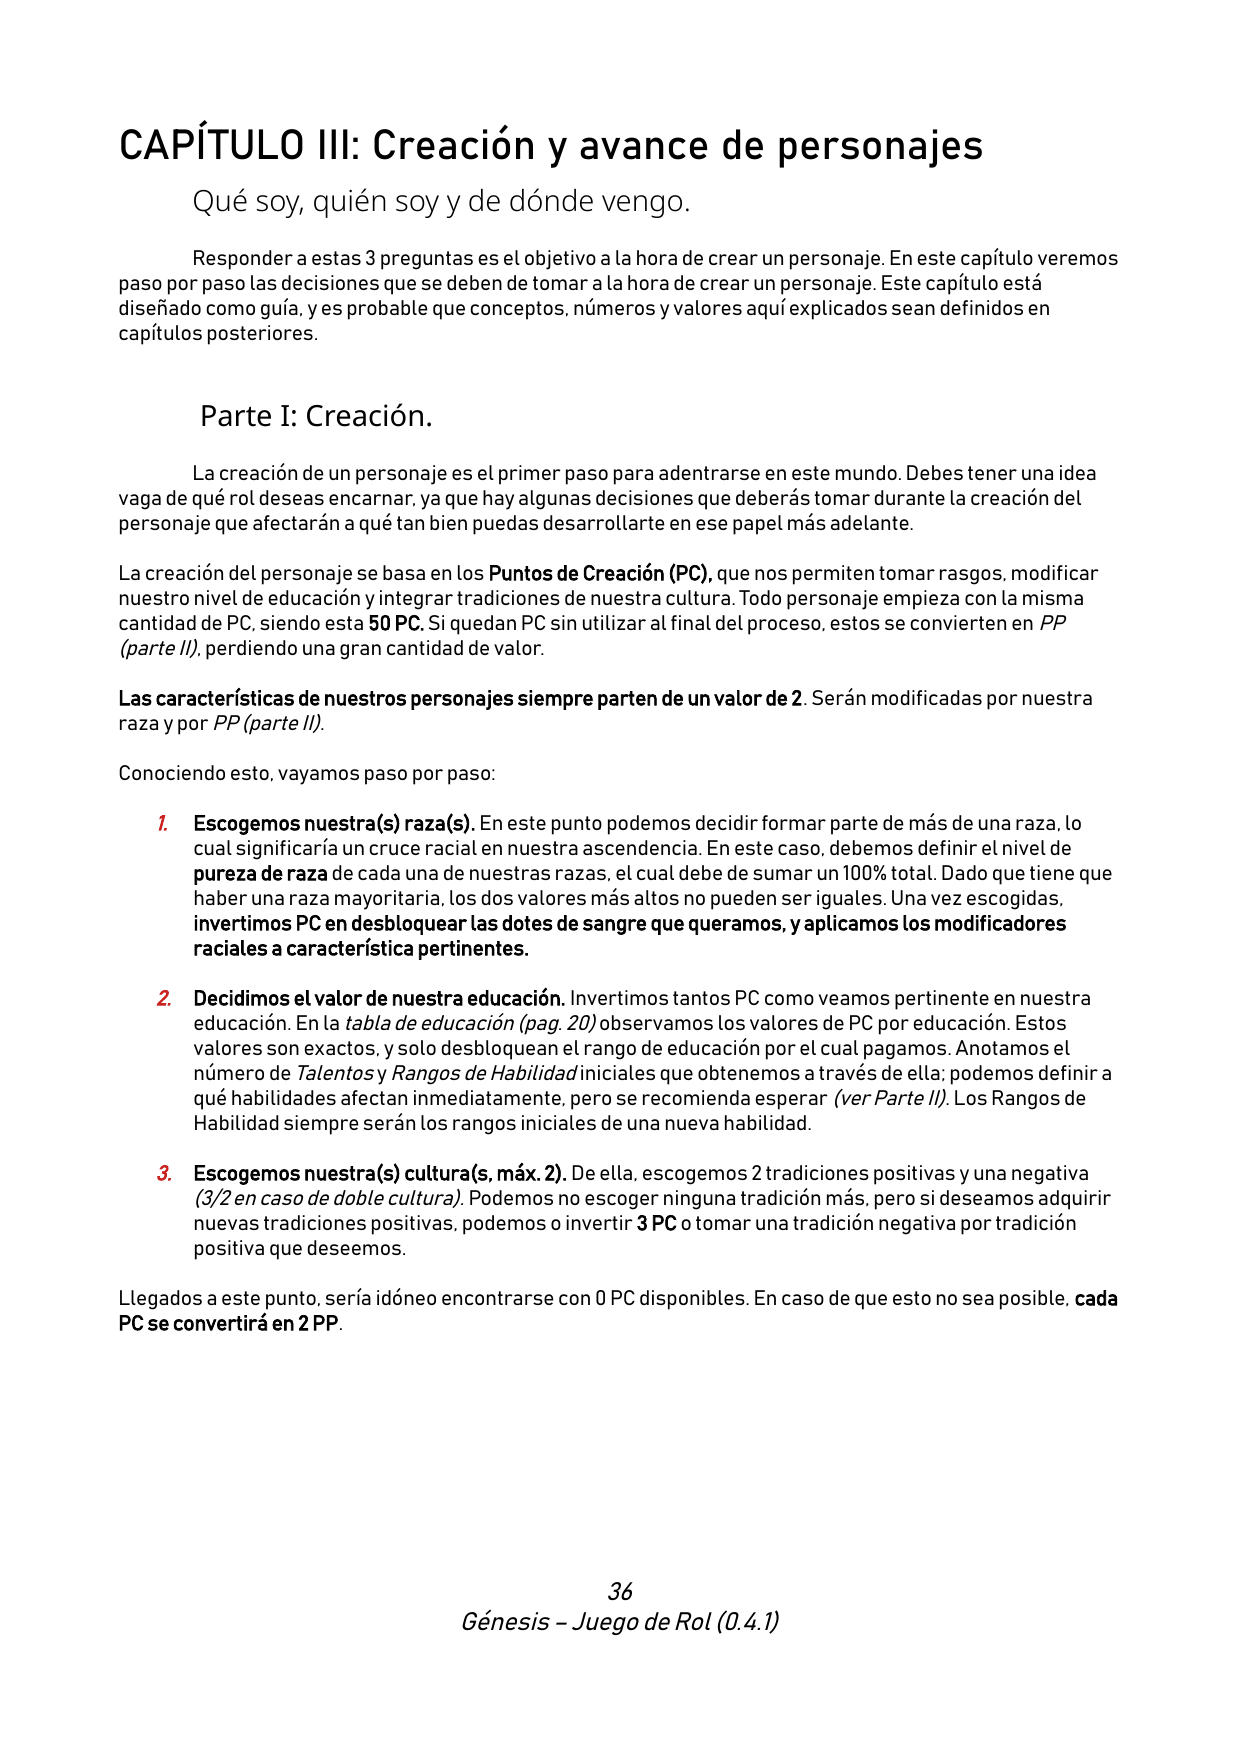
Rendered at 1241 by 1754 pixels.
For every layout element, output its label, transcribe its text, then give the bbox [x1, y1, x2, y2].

text Conociendo esto, vayamos paso por paso: [118, 759, 1122, 784]
subtitle CAPÍTULO III: Creación y avance de personajes [118, 118, 1122, 168]
subtitle Parte I: Creación. [118, 395, 1122, 434]
text Las características de nuestros personajes siempre parten de un valor de 2. Serán modificadas por nuestra raza y por PP (parte II). [118, 684, 1122, 734]
text La creación del personaje se basa en los Puntos de Creación (PC), que nos permiten tomar rasgos, modificar nuestro nivel de educación y integrar tradiciones de nuestra cultura. Todo personaje empieza con la misma cantidad de PC, siendo esta 50 PC. Si quedan PC sin utilizar al final del proceso, estos se convierten en PP (parte II), perdiendo una gran cantidad de valor. [118, 559, 1122, 659]
text Responder a estas 3 preguntas es el objetivo a la hora de crear un personaje. En este capítulo veremos paso por paso las decisiones que se deben de tomar a la hora de crear un personaje. Este capítulo está diseñado como guía, y es probable que conceptos, números y valores aquí explicados sean definidos en capítulos posteriores. [118, 245, 1122, 345]
list Decidimos el valor de nuestra educación. Invertimos tantos PC como veamos pertinente en nuestra educación. En la tabla de educación (pag. 20) observamos los valores de PC por educación. Estos valores son exactos, y solo desbloquean el rango de educación por el cual pagamos. Anotamos el número de Talentos y Rangos de Habilidad iniciales que obtenemos a través de ella; podemos definir a qué habilidades afectan inmediatamente, pero se recomienda esperar (ver Parte II). Los Rangos de Habilidad siempre serán los rangos iniciales de una nueva habilidad. [156, 984, 1122, 1159]
subtitle Qué soy, quién soy y de dónde vengo. [118, 180, 1122, 220]
list Escogemos nuestra(s) raza(s). En este punto podemos decidir formar parte de más de una raza, lo cual significaría un cruce racial en nuestra ascendencia. En este caso, debemos definir el nivel de pureza de raza de cada una de nuestras razas, el cual debe de sumar un 100% total. Dado que tiene que haber una raza mayoritaria, los dos valores más altos no pueden ser iguales. Una vez escogidas, invertimos PC en desbloquear las dotes de sangre que queramos, y aplicamos los modificadores raciales a característica pertinentes. [156, 809, 1122, 959]
text Llegados a este punto, sería idóneo encontrarse con 0 PC disponibles. En caso de que esto no sea posible, cada PC se convertirá en 2 PP. [118, 1284, 1122, 1334]
text La creación de un personaje es el primer paso para adentrarse en este mundo. Debes tener una idea vaga de qué rol deseas encarnar, ya que hay algunas decisiones que deberás tomar durante la creación del personaje que afectarán a qué tan bien puedas desarrollarte en ese papel más adelante. [118, 459, 1122, 534]
list Escogemos nuestra(s) cultura(s, máx. 2). De ella, escogemos 2 tradiciones positivas y una negativa (3/2 en caso de doble cultura). Podemos no escoger ninguna tradición más, pero si deseamos adquirir nuevas tradiciones positivas, podemos o invertir 3 PC o tomar una tradición negativa por tradición positiva que deseemos. [156, 1159, 1122, 1259]
